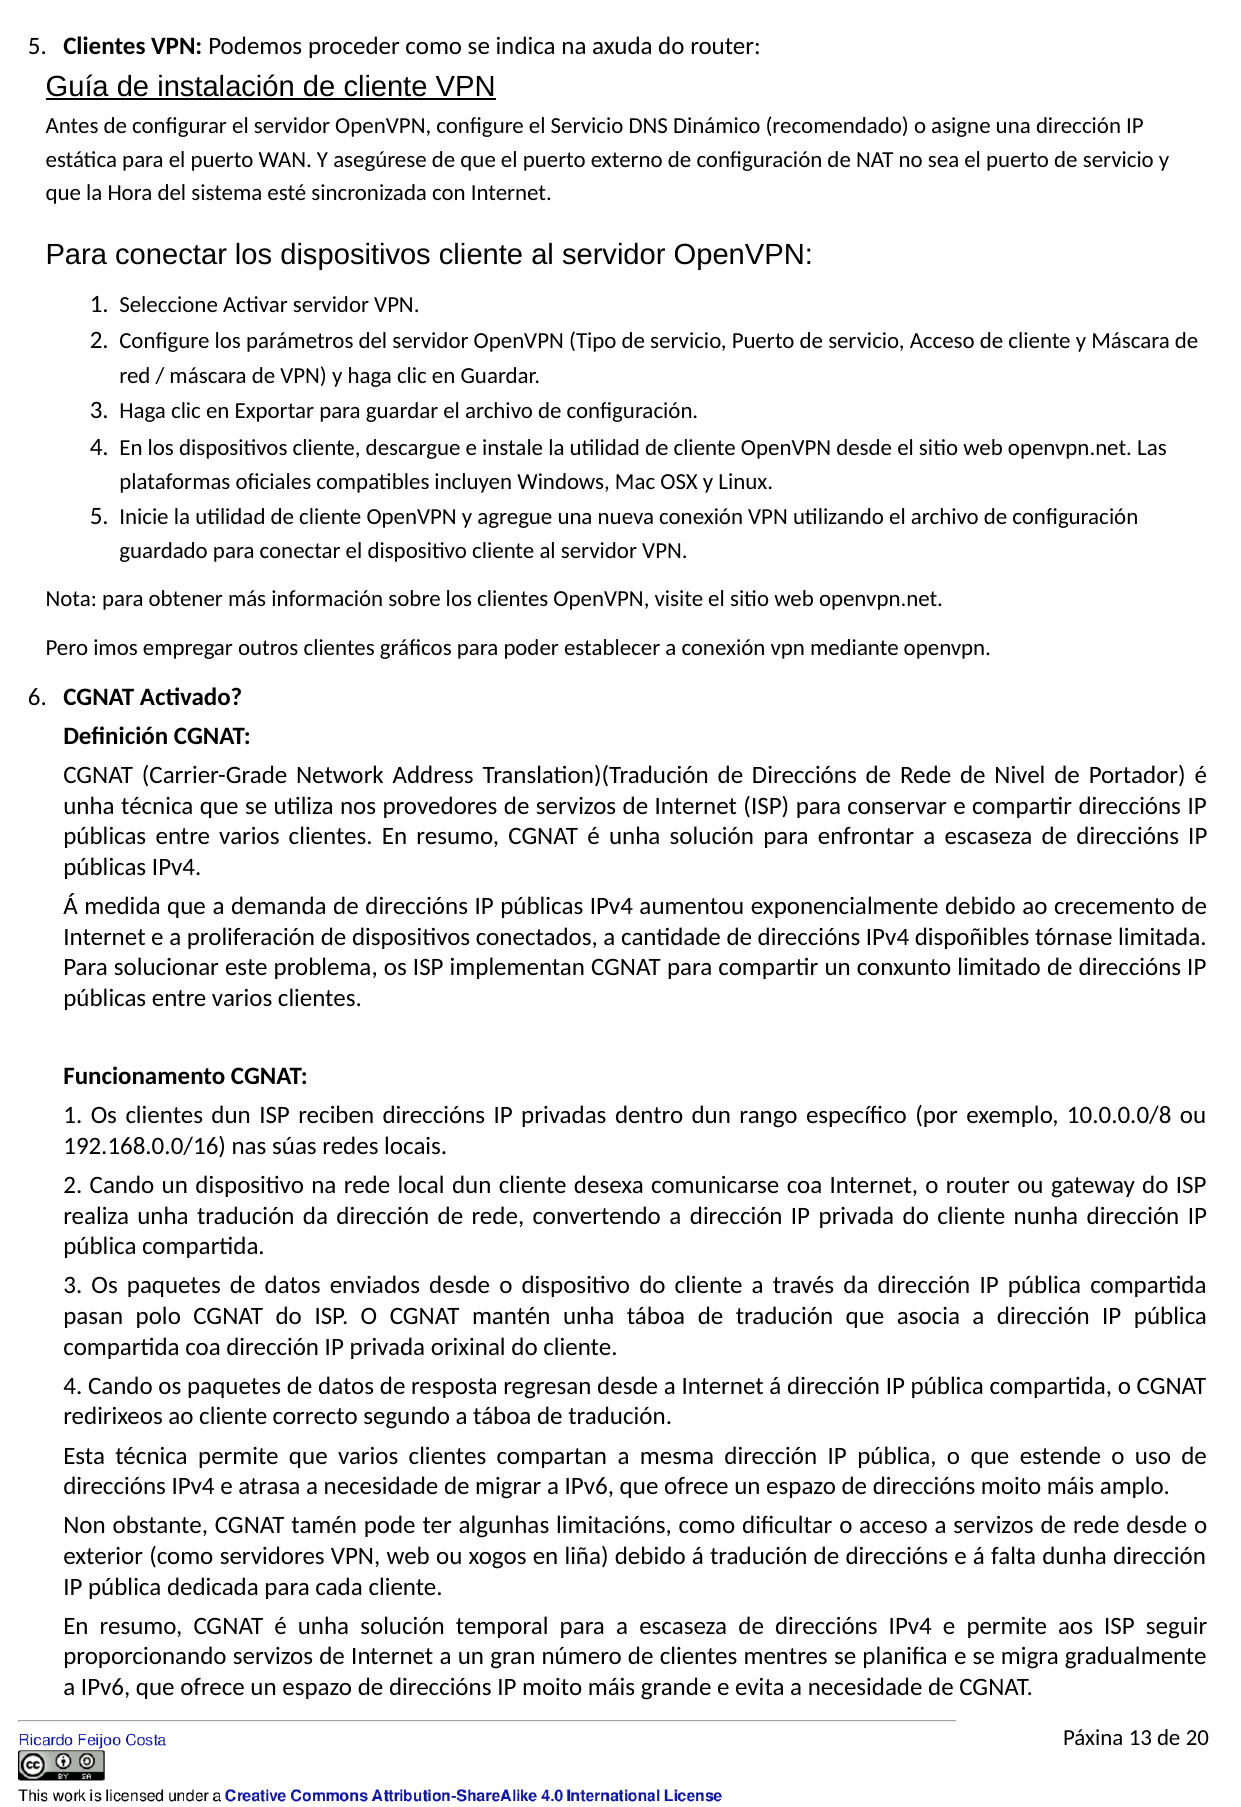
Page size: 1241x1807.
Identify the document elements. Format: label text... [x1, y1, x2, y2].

list En los dispositivos cliente, descargue e instale la utilidad de cliente OpenVPN desde el sitio web openvpn.net. Las plataformas oficiales compatibles incluyen Windows, Mac OSX y Linux. [89, 431, 1209, 495]
text Pero imos empregar outros clientes gráficos para poder establecer a conexión vpn mediante openvpn. [45, 633, 1209, 661]
list CGNAT Activado? [28, 681, 1209, 711]
list 4. Cando os paquetes de datos de resposta regresan desde a Internet á dirección IP pública compartida, o CGNAT redirixeos ao cliente correcto segundo a táboa de tradución. [28, 1370, 1209, 1431]
list 2. Cando un dispositivo na rede local dun cliente desexa comunicarse coa Internet, o router ou gateway do ISP realiza unha tradución da dirección de rede, convertendo a dirección IP privada do cliente nunha dirección IP pública compartida. [28, 1169, 1209, 1261]
list Configure los parámetros del servidor OpenVPN (Tipo de servicio, Puerto de servicio, Acceso de cliente y Máscara de red / máscara de VPN) y haga clic en Guardar. [89, 325, 1209, 389]
subtitle Guía de instalación de cliente VPN [45, 69, 1209, 103]
list 3. Os paquetes de datos enviados desde o dispositivo do cliente a través da dirección IP pública compartida pasan polo CGNAT do ISP. O CGNAT mantén unha táboa de tradución que asocia a dirección IP pública compartida coa dirección IP privada orixinal do cliente. [28, 1270, 1209, 1361]
list Clientes VPN: Podemos proceder como se indica na axuda do router: [28, 30, 1209, 60]
list Haga clic en Exportar para guardar el archivo de configuración. [89, 394, 1209, 425]
list En resumo, CGNAT é unha solución temporal para a escaseza de direccións IPv4 e permite aos ISP seguir proporcionando servizos de Internet a un gran número de clientes mentres se planifica e se migra gradualmente a IPv6, que ofrece un espazo de direccións IP moito máis grande e evita a necesidade de CGNAT. [28, 1610, 1209, 1701]
text Nota: para obtener más información sobre los clientes OpenVPN, visite el sitio web openvpn.net. [45, 584, 1209, 613]
list Non obstante, CGNAT tamén pode ter algunhas limitacións, como dificultar o acceso a servizos de rede desde o exterior (como servidores VPN, web ou xogos en liña) debido á tradución de direccións e á falta dunha dirección IP pública dedicada para cada cliente. [28, 1509, 1209, 1601]
list Seleccione Activar servidor VPN. [89, 288, 1209, 319]
picture [8, 1715, 957, 1806]
subtitle Para conectar los dispositivos cliente al servidor OpenVPN: [45, 237, 1209, 271]
list Esta técnica permite que varios clientes compartan a mesma dirección IP pública, o que estende o uso de direccións IPv4 e atrasa a necesidade de migrar a IPv6, que ofrece un espazo de direccións moito máis amplo. [28, 1440, 1209, 1501]
list Funcionamento CGNAT: [28, 1060, 1209, 1091]
text Antes de configurar el servidor OpenVPN, configure el Servicio DNS Dinámico (recomendado) o asigne una dirección IP estática para el puerto WAN. Y asegúrese de que el puerto externo de configuración de NAT no sea el puerto de servicio y que la Hora del sistema esté sincronizada con Internet. [45, 111, 1209, 207]
list CGNAT (Carrier-Grade Network Address Translation)(Tradución de Direccións de Rede de Nivel de Portador) é unha técnica que se utiliza nos provedores de servizos de Internet (ISP) para conservar e compartir direccións IP públicas entre varios clientes. En resumo, CGNAT é unha solución para enfrontar a escaseza de direccións IP públicas IPv4. [28, 759, 1209, 881]
list Á medida que a demanda de direccións IP públicas IPv4 aumentou exponencialmente debido ao crecemento de Internet e a proliferación de dispositivos conectados, a cantidade de direccións IPv4 dispoñibles tórnase limitada. Para solucionar este problema, os ISP implementan CGNAT para compartir un conxunto limitado de direccións IP públicas entre varios clientes. [28, 890, 1209, 1012]
list Inicie la utilidad de cliente OpenVPN y agregue una nueva conexión VPN utilizando el archivo de configuración guardado para conectar el dispositivo cliente al servidor VPN. [89, 500, 1209, 564]
list Definición CGNAT: [28, 720, 1209, 751]
list 1. Os clientes dun ISP reciben direccións IP privadas dentro dun rango específico (por exemplo, 10.0.0.0/8 ou 192.168.0.0/16) nas súas redes locais. [28, 1099, 1209, 1161]
